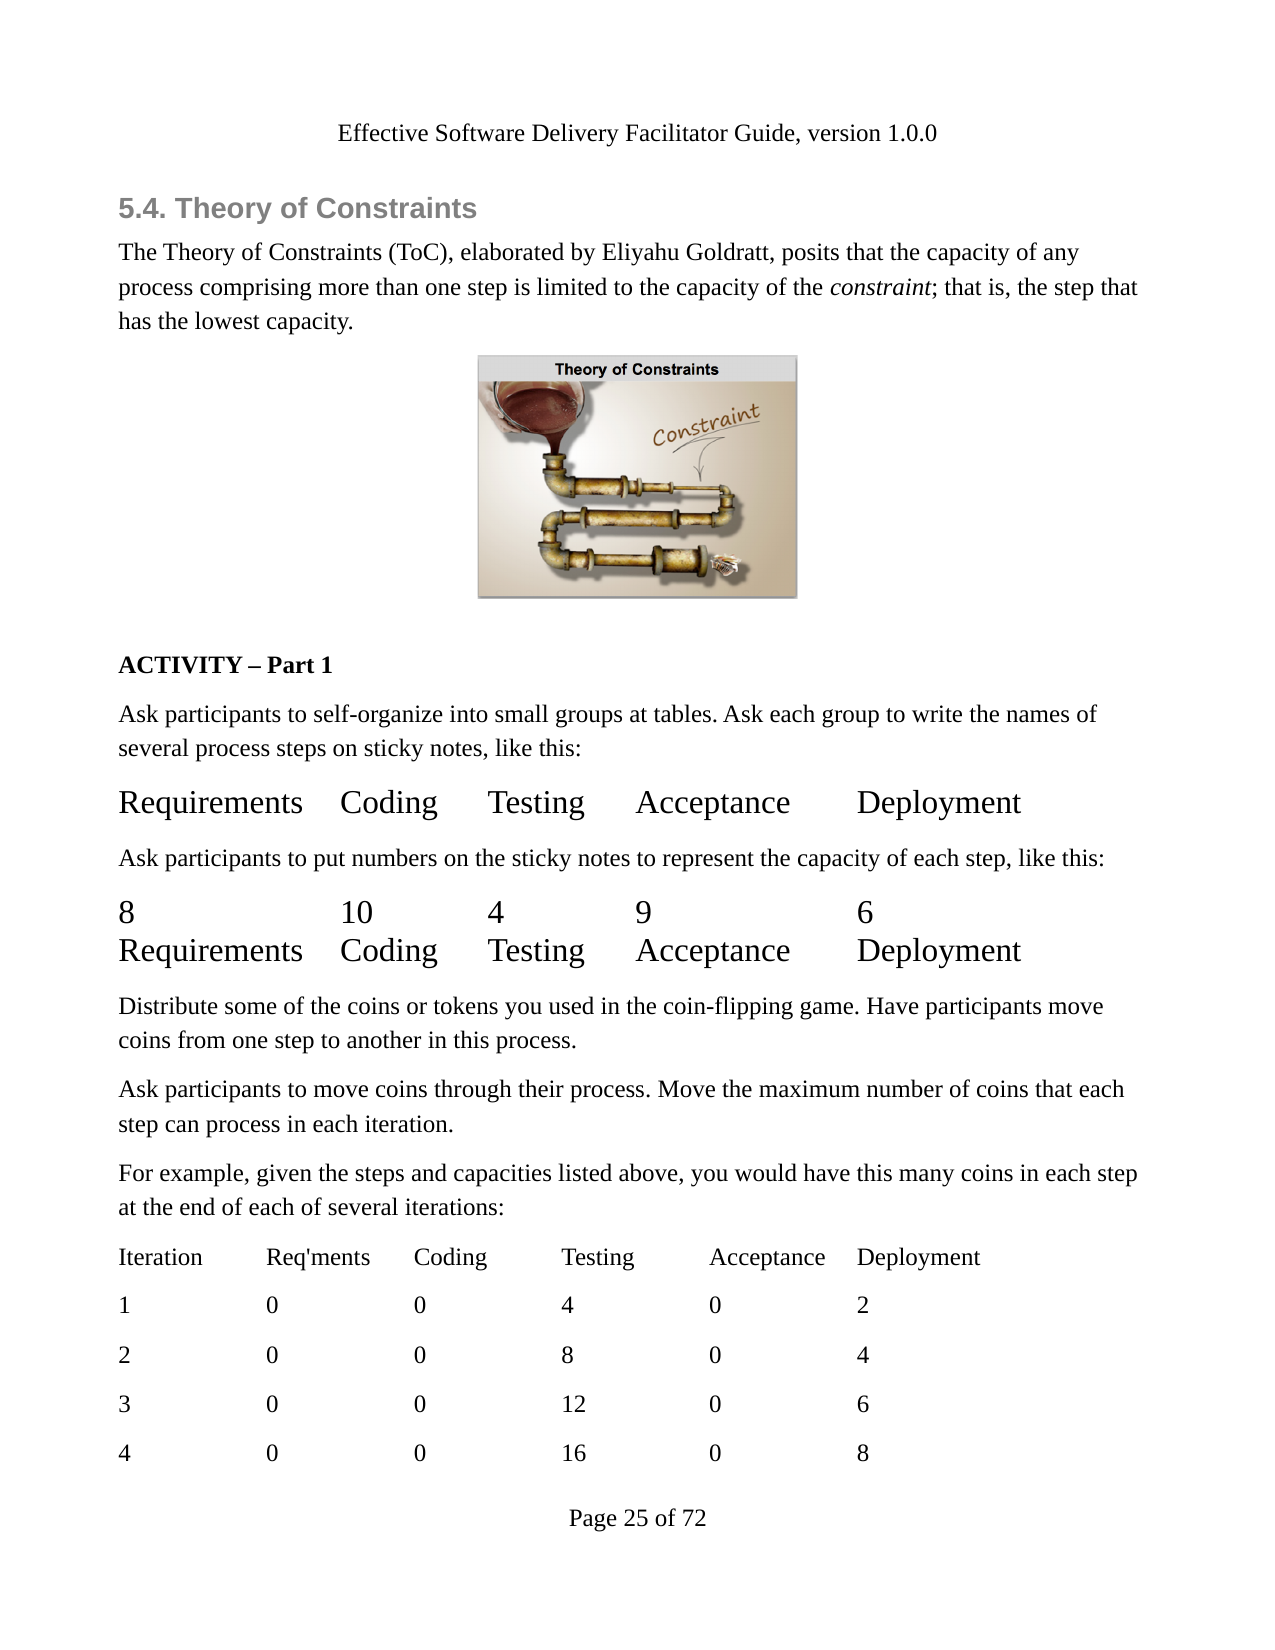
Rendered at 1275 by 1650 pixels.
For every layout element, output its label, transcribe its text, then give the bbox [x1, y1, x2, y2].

text Ask participants to move coins through their process. Move the maximum number of coins that each step can process in each iteration. [118, 1074, 1157, 1138]
text 2 0 0 8 0 4 [118, 1340, 1157, 1368]
text ACTIVITY – Part 1 [118, 650, 1157, 679]
text 3 0 0 12 0 6 [118, 1389, 1157, 1417]
text Requirements Coding Testing Acceptance Deployment [118, 782, 1157, 821]
text Ask participants to self-organize into small groups at tables. Ask each group to write the names of several process steps on sticky notes, like this: [118, 699, 1157, 762]
text 4 0 0 16 0 8 [118, 1438, 1157, 1467]
text For example, given the steps and capacities listed above, you would have this many coins in each step at the end of each of several iterations: [118, 1158, 1157, 1221]
text Iteration Req'ments Coding Testing Acceptance Deployment [118, 1242, 1157, 1270]
text Requirements Coding Testing Acceptance Deployment [118, 930, 1157, 969]
text The Theory of Constraints (ToC), elaborated by Eliyahu Goldratt, posits that the capacity of any process comprising more than one step is limited to the capacity of the constraint; that is, the step that has the lowest capacity. [118, 237, 1157, 335]
subtitle 5.4. Theory of Constraints [118, 191, 1157, 225]
text 1 0 0 4 0 2 [118, 1291, 1157, 1319]
text 8 10 4 9 6 [118, 892, 1157, 930]
picture [477, 355, 798, 599]
text Ask participants to put numbers on the sticky notes to represent the capacity of each step, like this: [118, 843, 1157, 872]
text Distribute some of the coins or tokens you used in the coin-flipping game. Have participants move coins from one step to another in this process. [118, 991, 1157, 1054]
